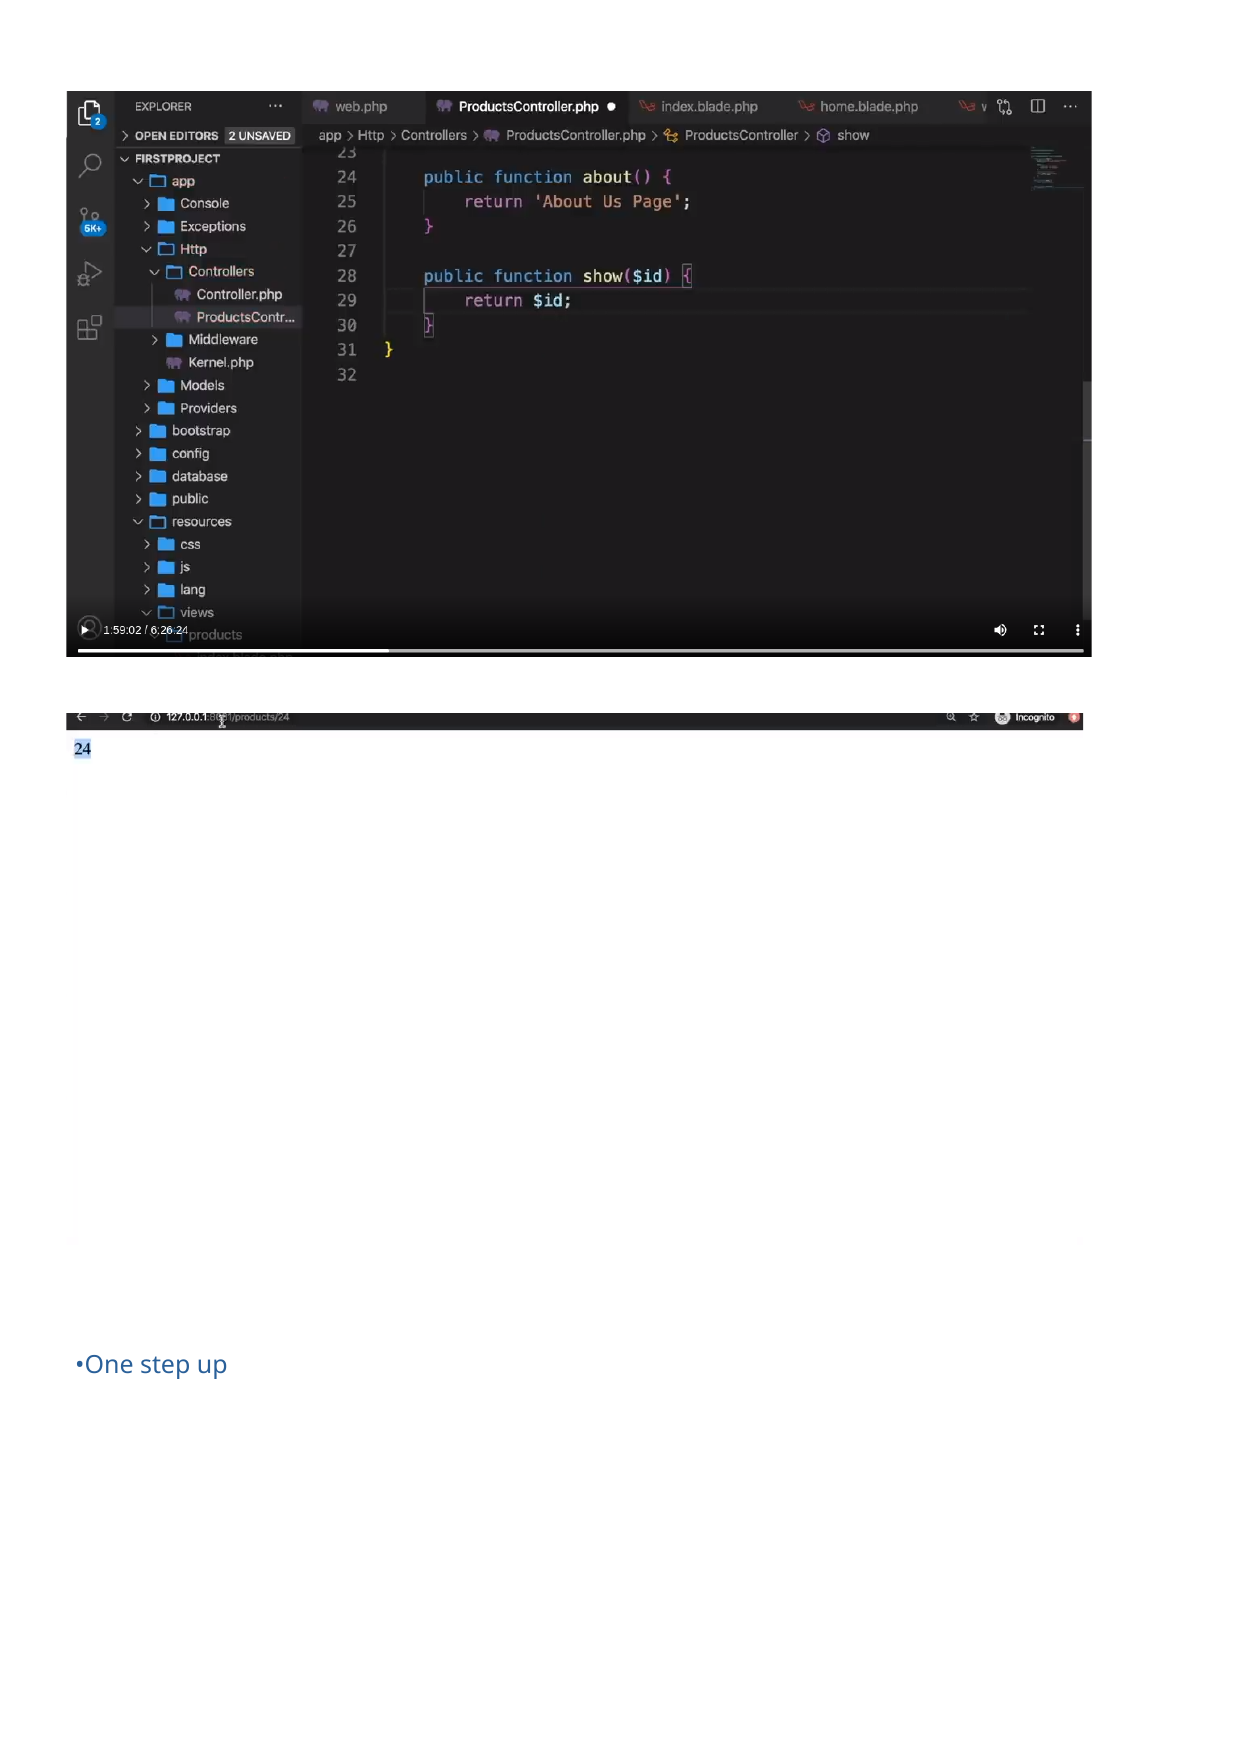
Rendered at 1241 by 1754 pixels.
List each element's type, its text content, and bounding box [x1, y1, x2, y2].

text •One step up [75, 1347, 1165, 1381]
picture [66, 91, 1092, 657]
picture [66, 713, 1084, 1245]
